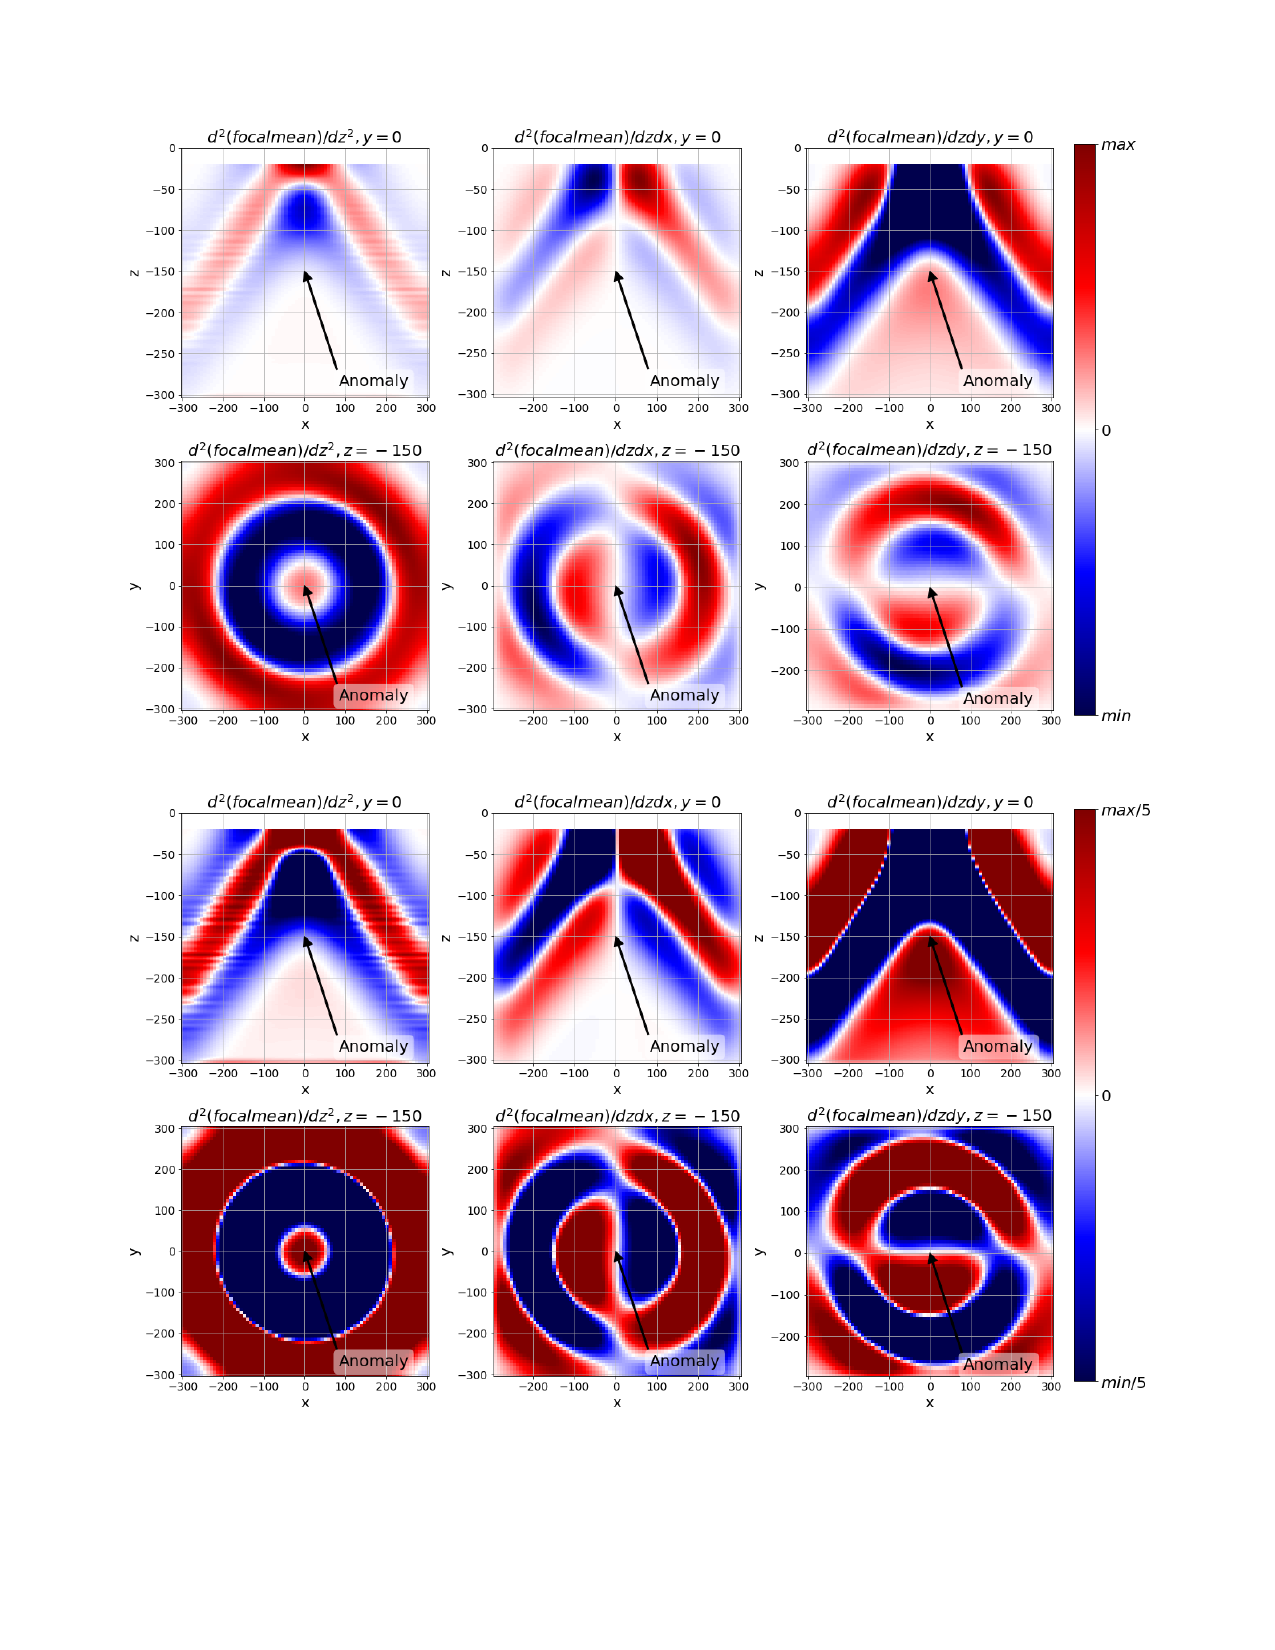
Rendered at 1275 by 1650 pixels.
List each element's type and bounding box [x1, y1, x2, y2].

picture [118, 118, 1157, 753]
picture [118, 784, 1157, 1419]
